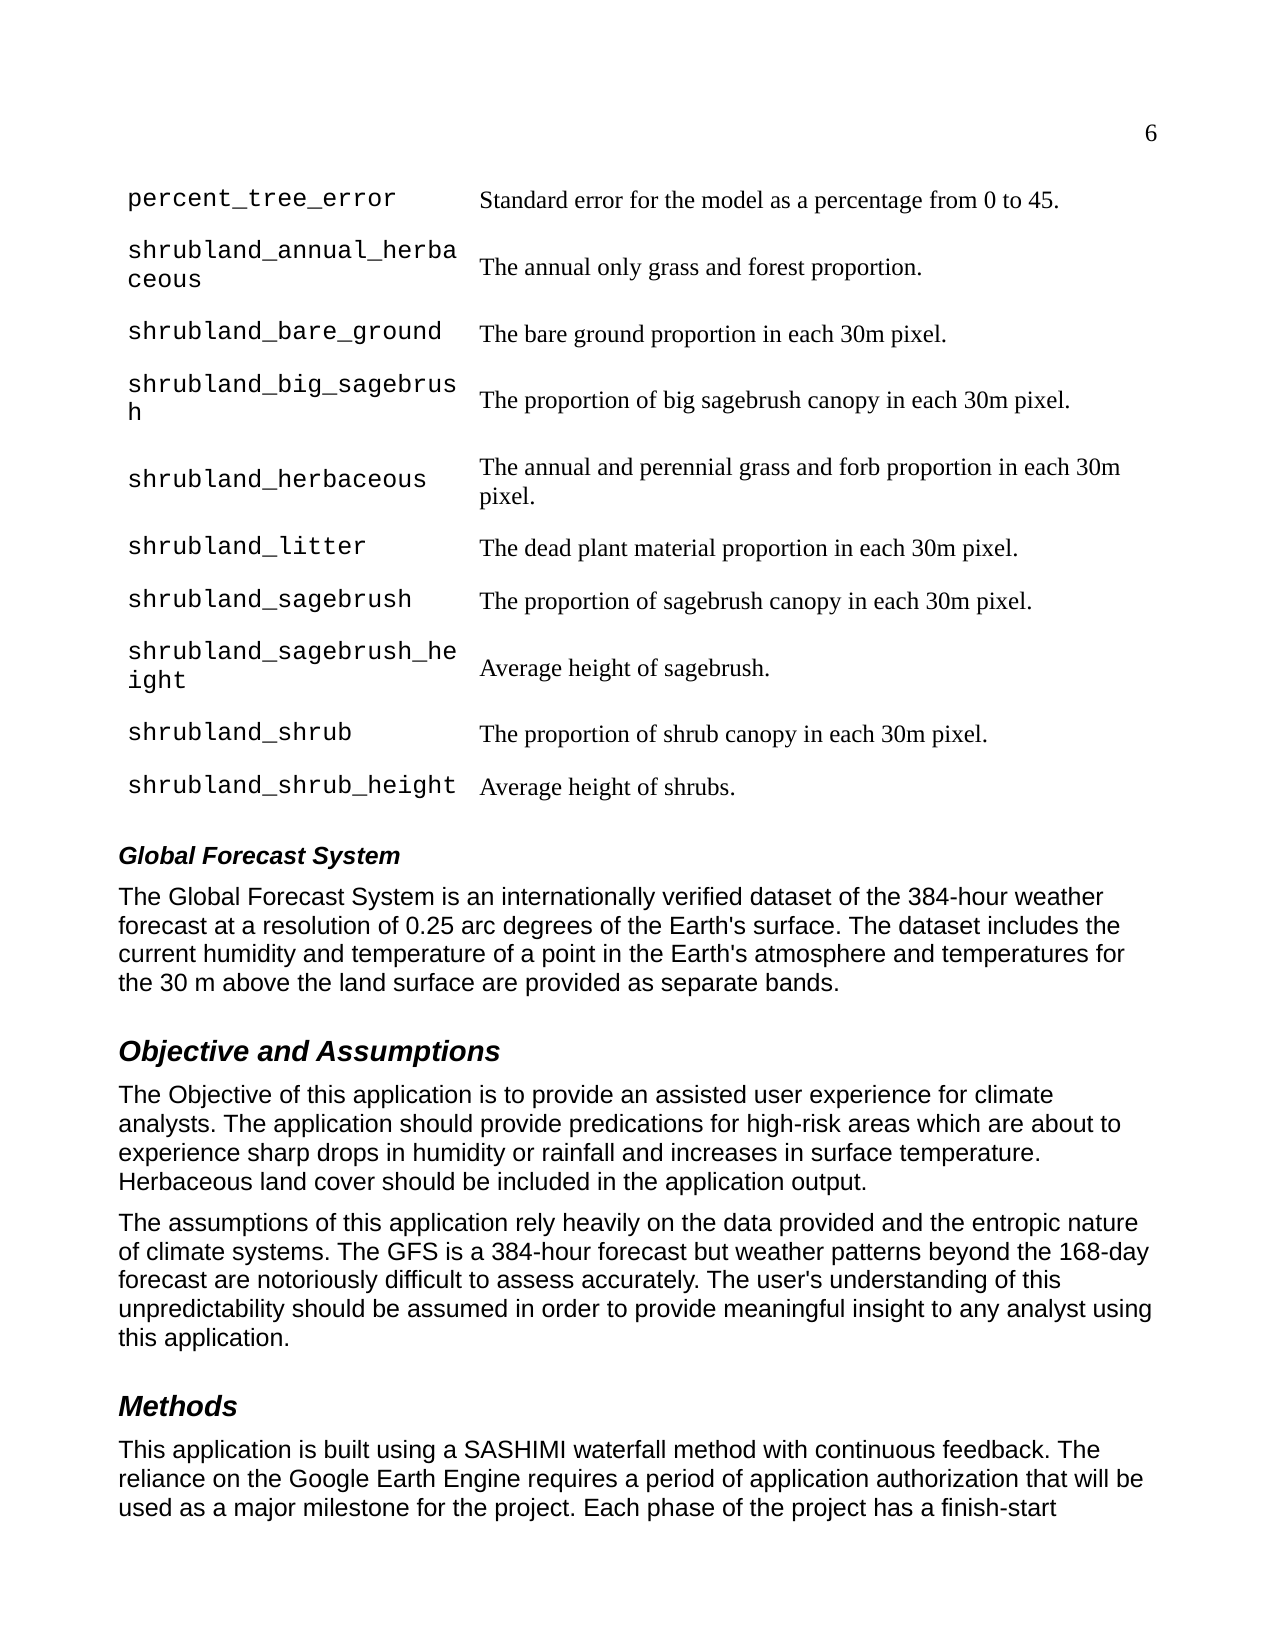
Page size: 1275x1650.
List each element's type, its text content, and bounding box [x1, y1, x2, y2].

table_cell The proportion of sagebrush canopy in each 30m pixel. [470, 577, 1157, 630]
table_cell The bare ground proportion in each 30m pixel. [470, 310, 1157, 362]
text The assumptions of this application rely heavily on the data provided and the entropic nature of climate systems. The GFS is a 384-hour forecast but weather patterns beyond the 168-day forecast are notoriously difficult to assess accurately. The user's understanding of this unpredictability should be assumed in order to provide meaningful insight to any analyst using this application. [118, 1208, 1157, 1352]
table_cell shrubland_shrub [118, 711, 470, 763]
subtitle Objective and Assumptions [118, 1034, 1157, 1068]
table_cell shrubland_sagebrush [118, 577, 470, 630]
table_cell Average height of sagebrush. [470, 630, 1157, 711]
table_cell shrubland_sagebrush_height [118, 630, 470, 711]
table_cell The dead plant material proportion in each 30m pixel. [470, 525, 1157, 577]
subtitle Methods [118, 1389, 1157, 1423]
text The Objective of this application is to provide an assisted user experience for climate analysts. The application should provide predications for high-risk areas which are about to experience sharp drops in humidity or rainfall and increases in surface temperature. Herbaceous land cover should be included in the application output. [118, 1081, 1157, 1196]
text The Global Forecast System is an internationally verified dataset of the 384-hour weather forecast at a resolution of 0.25 arc degrees of the Earth's surface. The dataset includes the current humidity and temperature of a point in the Earth's atmosphere and temperatures for the 30 m above the land surface are provided as separate bands. [118, 882, 1157, 997]
table_cell shrubland_herbaceous [118, 443, 470, 524]
subtitle Global Forecast System [118, 841, 1157, 869]
table_cell The annual and perennial grass and forb proportion in each 30m pixel. [470, 443, 1157, 524]
table_cell percent_tree_error [118, 176, 470, 229]
table_cell Average height of shrubs. [470, 763, 1157, 816]
table_cell Standard error for the model as a percentage from 0 to 45. [470, 176, 1157, 229]
table_cell shrubland_big_sagebrush [118, 363, 470, 443]
table_cell shrubland_litter [118, 525, 470, 577]
table_cell shrubland_annual_herbaceous [118, 229, 470, 310]
table_cell The proportion of big sagebrush canopy in each 30m pixel. [470, 363, 1157, 443]
table_cell The proportion of shrub canopy in each 30m pixel. [470, 711, 1157, 763]
text This application is built using a SASHIMI waterfall method with continuous feedback. The reliance on the Google Earth Engine requires a period of application authorization that will be used as a major milestone for the project. Each phase of the project has a finish-start [118, 1435, 1157, 1522]
table_cell shrubland_bare_ground [118, 310, 470, 362]
table_cell shrubland_shrub_height [118, 763, 470, 816]
table_cell The annual only grass and forest proportion. [470, 229, 1157, 310]
